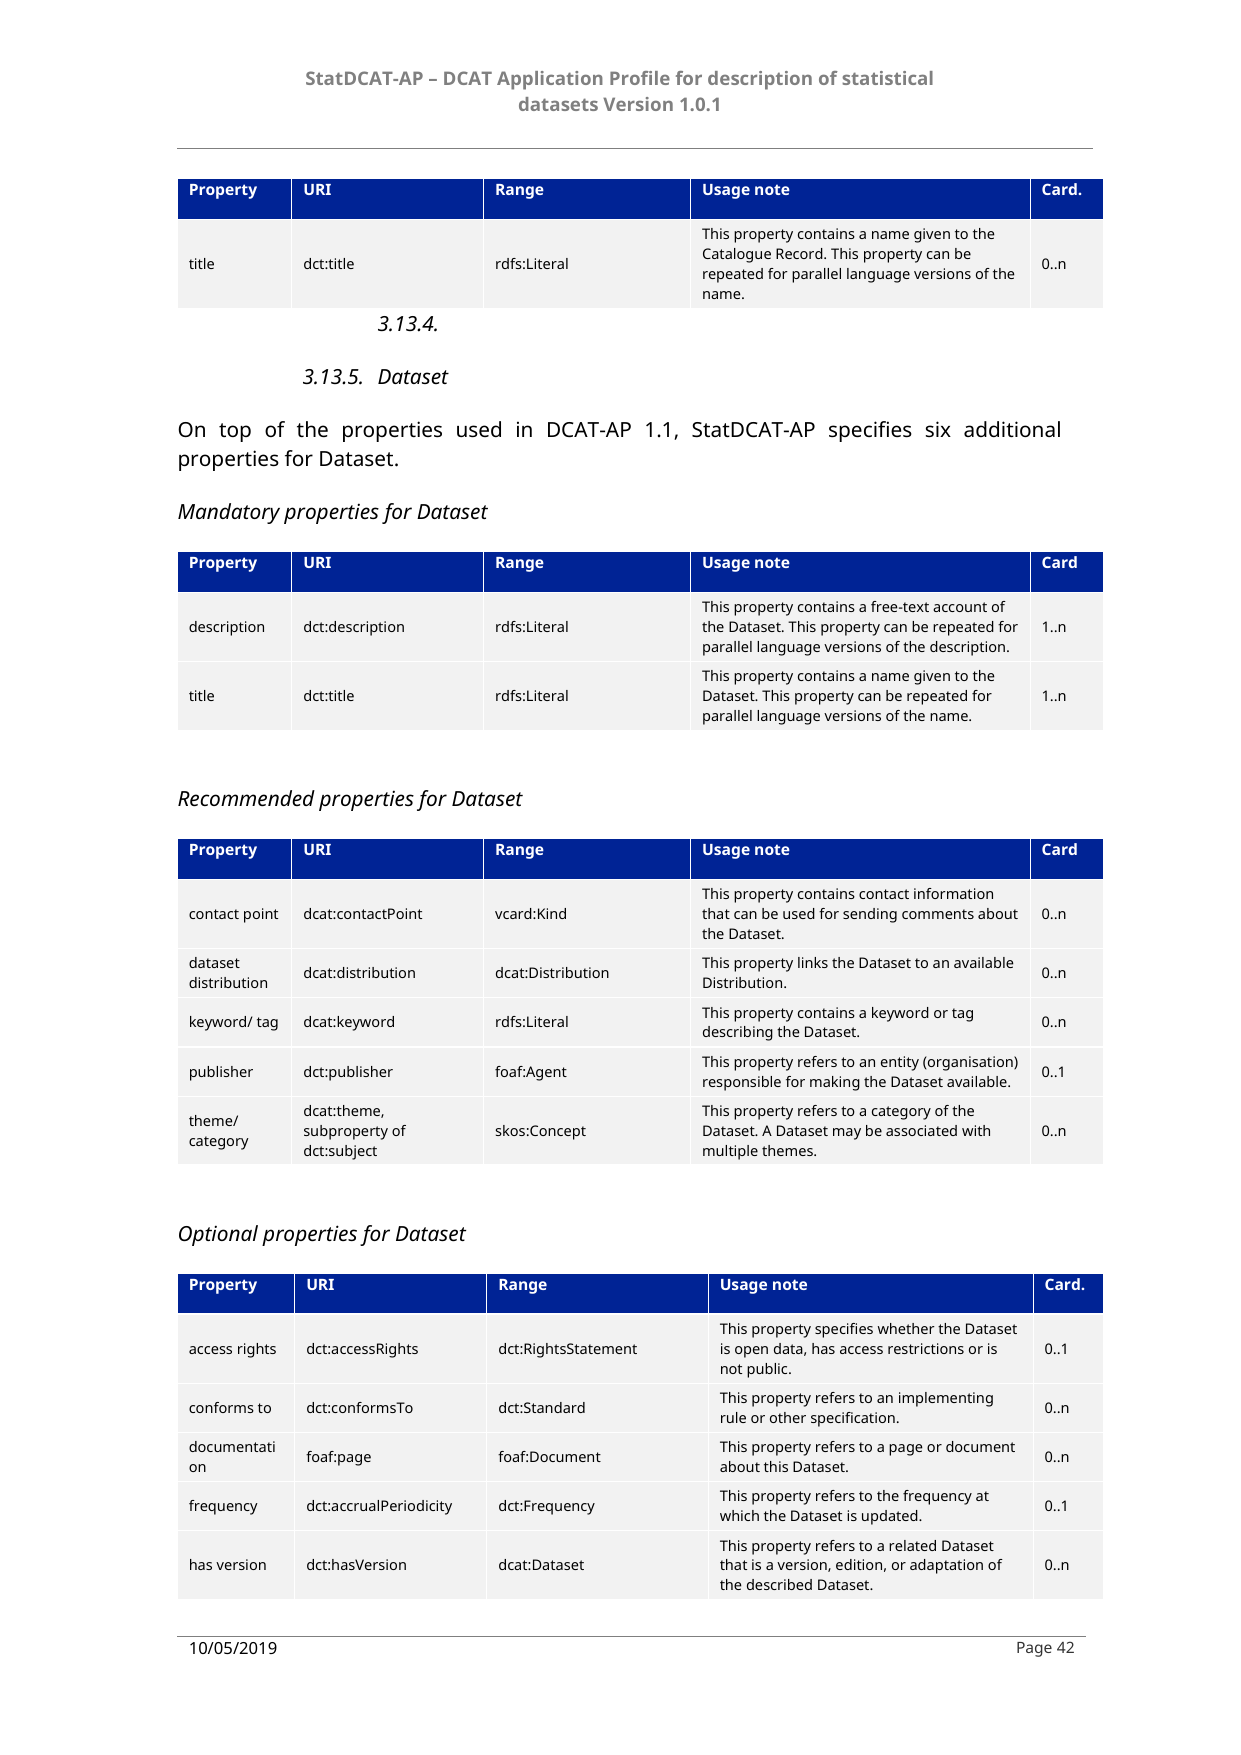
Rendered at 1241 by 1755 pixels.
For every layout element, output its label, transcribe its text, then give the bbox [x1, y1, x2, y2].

table_cell skos:Concept [484, 1097, 690, 1164]
table_cell dcat:keyword [292, 998, 483, 1046]
table_cell theme/ category [178, 1097, 291, 1164]
table_header Usage note [691, 179, 1030, 219]
table_cell contact point [178, 880, 291, 948]
text On top of the properties used in DCAT-AP 1.1, StatDCAT-AP specifies six additional properties for Dataset. [177, 416, 1063, 472]
table_header Property [178, 839, 291, 879]
table_cell This property refers to a page or document about this Dataset. [709, 1433, 1033, 1481]
table_cell 0..n [1034, 1433, 1103, 1481]
text Mandatory properties for Dataset [177, 497, 1063, 526]
text Recommended properties for Dataset [177, 784, 1063, 813]
table_header Range [484, 179, 690, 219]
table_cell title [178, 662, 291, 730]
table_cell dct:Standard [487, 1384, 708, 1432]
table_cell description [178, 593, 291, 661]
table_cell access rights [178, 1315, 294, 1383]
table_header Property [178, 179, 291, 219]
table_cell dct:accrualPeriodicity [295, 1482, 486, 1530]
table_header Property [178, 1274, 294, 1313]
table_cell 0..n [1031, 998, 1103, 1046]
table_cell dcat:Distribution [484, 949, 690, 997]
text Optional properties for Dataset [177, 1219, 1063, 1247]
table_cell This property contains a name given to the Catalogue Record. This property can be repeated for parallel language versions of the name. [691, 220, 1030, 308]
table_cell This property links the Dataset to an available Distribution. [691, 949, 1030, 997]
table_cell 1..n [1031, 662, 1103, 730]
table_header Range [487, 1274, 708, 1313]
table_header URI [292, 839, 483, 879]
table_cell rdfs:Literal [484, 220, 690, 308]
table_cell This property specifies whether the Dataset is open data, has access restrictions or is not public. [709, 1315, 1033, 1383]
table_cell vcard:Kind [484, 880, 690, 948]
table_header Usage note [691, 839, 1030, 879]
table_header Range [484, 839, 690, 879]
table_cell dct:title [292, 220, 483, 308]
table_cell 0..n [1031, 880, 1103, 948]
table_cell This property refers to the frequency at which the Dataset is updated. [709, 1482, 1033, 1530]
table_cell foaf:Document [487, 1433, 708, 1481]
table_cell dcat:distribution [292, 949, 483, 997]
table_cell dct:hasVersion [295, 1531, 486, 1599]
table_cell 0..n [1031, 949, 1103, 997]
table_cell dct:RightsStatement [487, 1315, 708, 1383]
table_cell dcat:Dataset [487, 1531, 708, 1599]
table_cell conforms to [178, 1384, 294, 1432]
table_header Card [1031, 552, 1103, 592]
table_cell This property refers to a category of the Dataset. A Dataset may be associated with multiple themes. [691, 1097, 1030, 1164]
table_cell 1..n [1031, 593, 1103, 661]
table_cell rdfs:Literal [484, 998, 690, 1046]
table_header Usage note [691, 552, 1030, 592]
table_cell 0..n [1031, 220, 1103, 308]
table_cell This property contains contact information that can be used for sending comments about the Dataset. [691, 880, 1030, 948]
table_header Usage note [709, 1274, 1033, 1313]
table_header URI [292, 179, 483, 219]
table_header Card. [1034, 1274, 1103, 1313]
table_cell This property refers to an implementing rule or other specification. [709, 1384, 1033, 1432]
subtitle Dataset [302, 362, 1063, 391]
table_cell rdfs:Literal [484, 593, 690, 661]
table_cell foaf:Agent [484, 1048, 690, 1096]
table_cell dataset distribution [178, 949, 291, 997]
table_cell 0..1 [1034, 1315, 1103, 1383]
table_cell rdfs:Literal [484, 662, 690, 730]
table_cell This property refers to an entity (organisation) responsible for making the Dataset available. [691, 1048, 1030, 1096]
table_cell has version [178, 1531, 294, 1599]
table_cell 0..1 [1034, 1482, 1103, 1530]
table_header Card [1031, 839, 1103, 879]
table_cell dct:title [292, 662, 483, 730]
table_cell keyword/ tag [178, 998, 291, 1046]
table_cell dct:Frequency [487, 1482, 708, 1530]
table_cell dcat:theme, subproperty of dct:subject [292, 1097, 483, 1164]
table_header Card. [1031, 179, 1103, 219]
table_cell 0..n [1031, 1097, 1103, 1164]
table_cell This property contains a keyword or tag describing the Dataset. [691, 998, 1030, 1046]
table_cell dct:publisher [292, 1048, 483, 1096]
table_cell title [178, 220, 291, 308]
table_cell frequency [178, 1482, 294, 1530]
table_cell foaf:page [295, 1433, 486, 1481]
table_cell dct:description [292, 593, 483, 661]
table_cell dcat:contactPoint [292, 880, 483, 948]
table_cell 0..1 [1031, 1048, 1103, 1096]
table_header Range [484, 552, 690, 592]
table_header URI [292, 552, 483, 592]
table_cell This property contains a free-text account of the Dataset. This property can be repeated for parallel language versions of the description. [691, 593, 1030, 661]
table_cell dct:conformsTo [295, 1384, 486, 1432]
table_cell This property refers to a related Dataset that is a version, edition, or adaptation of the described Dataset. [709, 1531, 1033, 1599]
table_cell This property contains a name given to the Dataset. This property can be repeated for parallel language versions of the name. [691, 662, 1030, 730]
table_cell documentation [178, 1433, 294, 1481]
table_cell publisher [178, 1048, 291, 1096]
table_cell 0..n [1034, 1384, 1103, 1432]
table_cell dct:accessRights [295, 1315, 486, 1383]
table_cell 0..n [1034, 1531, 1103, 1599]
table_header Property [178, 552, 291, 592]
table_header URI [295, 1274, 486, 1313]
